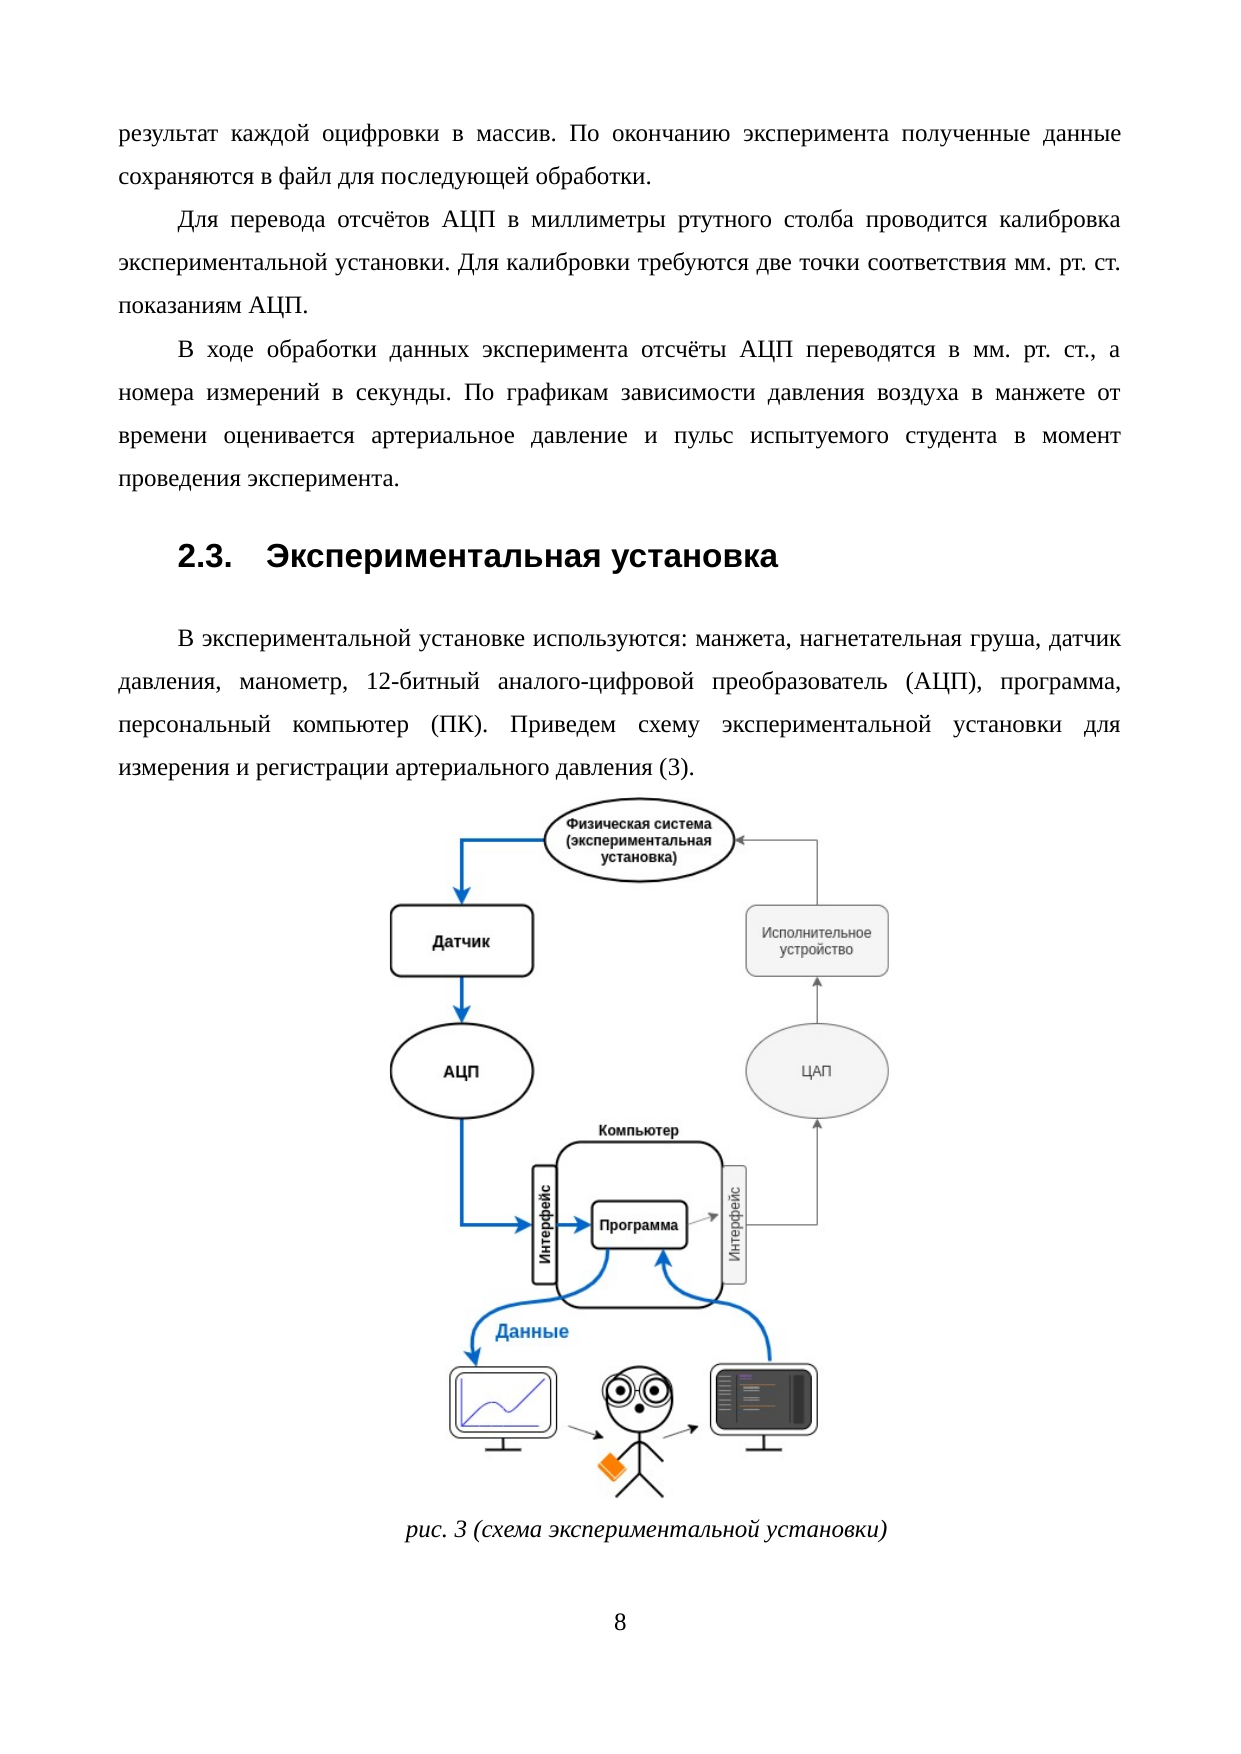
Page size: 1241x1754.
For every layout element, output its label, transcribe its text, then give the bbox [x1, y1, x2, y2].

picture [389, 797, 889, 1499]
text результат каждой оцифровки в массив. По окончанию эксперимента полученные данные сохраняются в файл для последующей обработки. [118, 118, 1122, 190]
text рис. 3 (схема экспериментальной установки) [118, 1514, 1122, 1543]
subtitle Экспериментальная установка [118, 536, 1122, 574]
text В ходе обработки данных эксперимента отсчёты АЦП переводятся в мм. рт. ст., а номера измерений в секунды. По графикам зависимости давления воздуха в манжете от времени оценивается артериальное давление и пульс испытуемого студента в момент проведения эксперимента. [118, 334, 1122, 492]
text Для перевода отсчётов АЦП в миллиметры ртутного столба проводится калибровка экспериментальной установки. Для калибровки требуются две точки соответствия мм. рт. ст. показаниям АЦП. [118, 204, 1122, 319]
text В экспериментальной установке используются: манжета, нагнетательная груша, датчик давления, манометр, 12-битный аналого-цифровой преобразователь (АЦП), программа, персональный компьютер (ПК). Приведем схему экспериментальной установки для измерения и регистрации артериального давления (3). [118, 623, 1122, 781]
